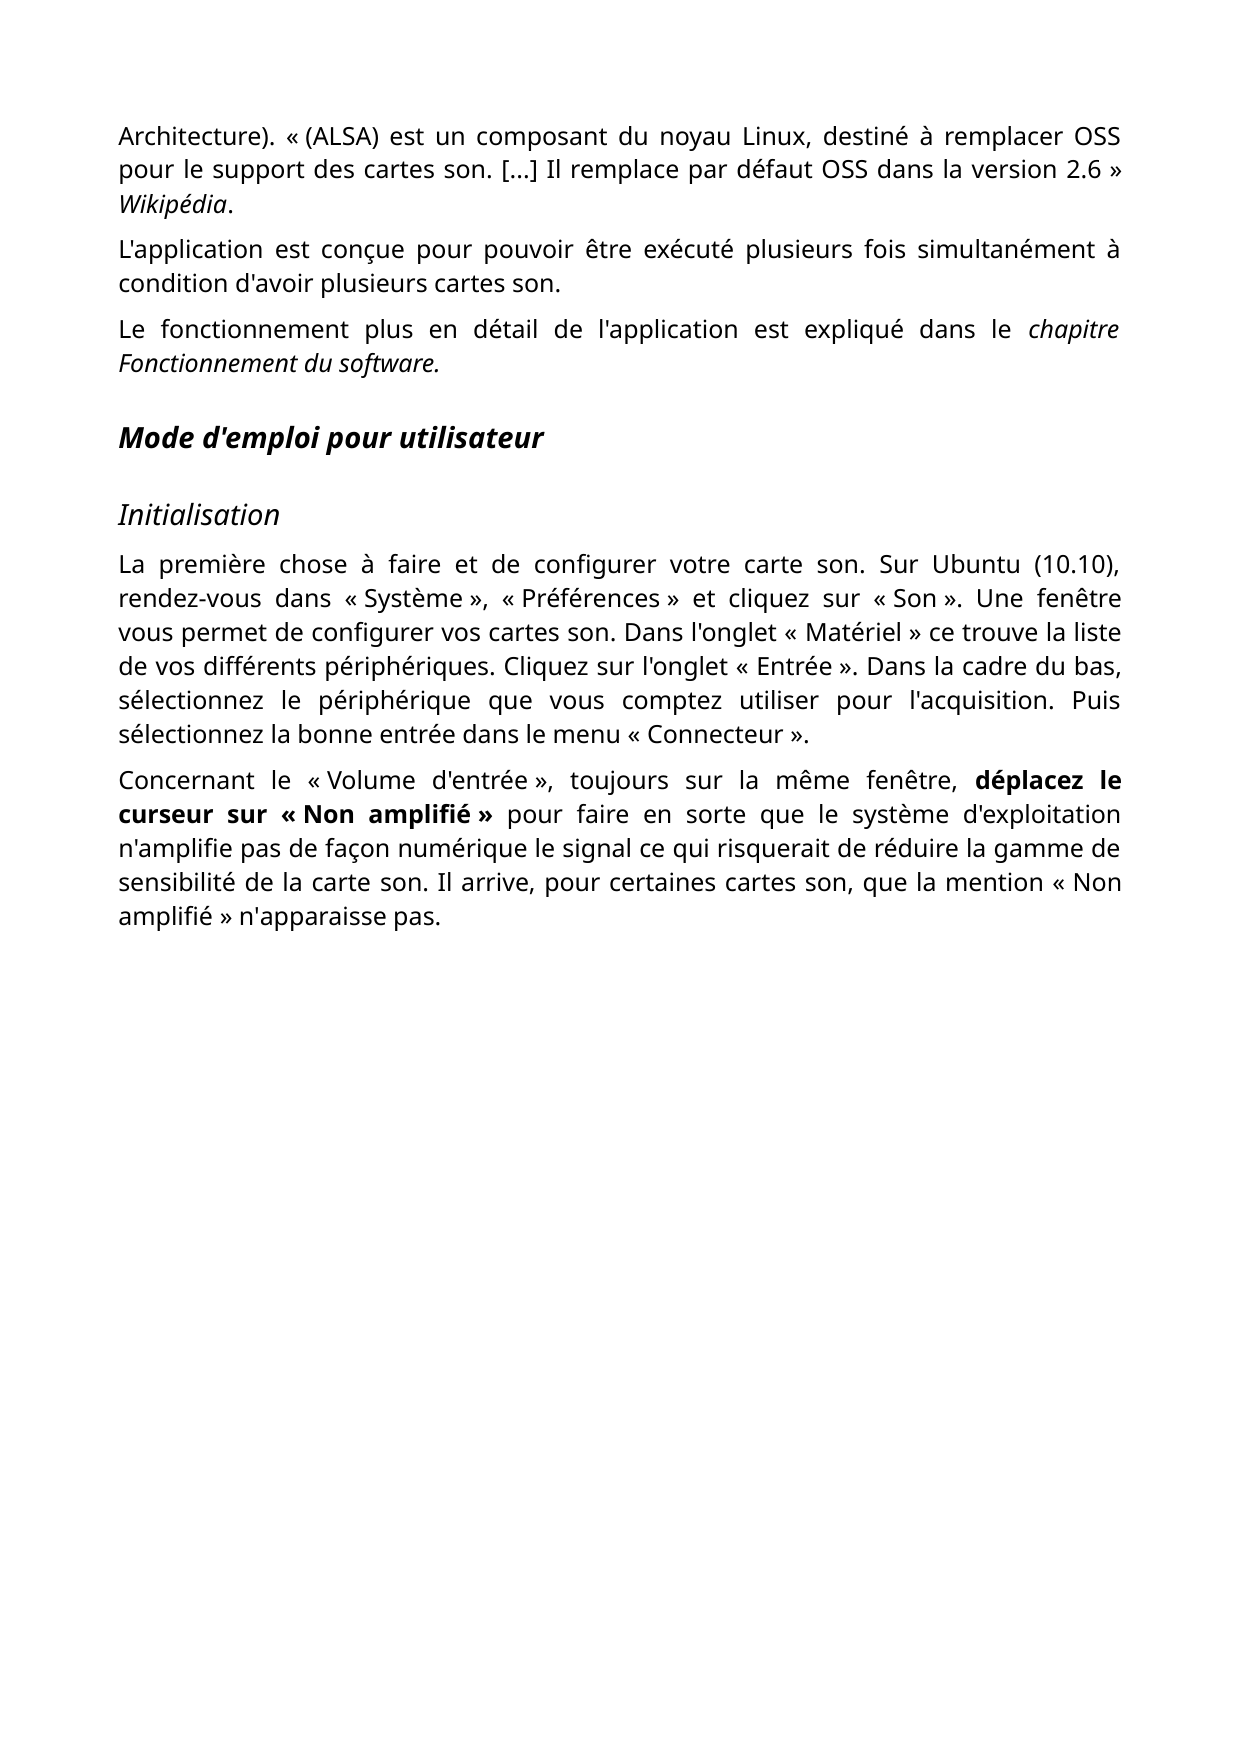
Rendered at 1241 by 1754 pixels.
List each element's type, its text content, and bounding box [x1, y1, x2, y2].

text Le fonctionnement plus en détail de l'application est expliqué dans le chapitre Fonctionnement du software. [118, 312, 1122, 380]
text Concernant le « Volume d'entrée », toujours sur la même fenêtre, déplacez le curseur sur « Non amplifié » pour faire en sorte que le système d'exploitation n'amplifie pas de façon numérique le signal ce qui risquerait de réduire la gamme de sensibilité de la carte son. Il arrive, pour certaines cartes son, que la mention « Non amplifié » n'apparaisse pas. [118, 762, 1122, 933]
text La première chose à faire et de configurer votre carte son. Sur Ubuntu (10.10), rendez-vous dans « Système », « Préférences » et cliquez sur « Son ». Une fenêtre vous permet de configurer vos cartes son. Dans l'onglet « Matériel » ce trouve la liste de vos différents périphériques. Cliquez sur l'onglet « Entrée ». Dans la cadre du bas, sélectionnez le périphérique que vous comptez utiliser pour l'acquisition. Puis sélectionnez la bonne entrée dans le menu « Connecteur ». [118, 546, 1122, 751]
text Architecture). « (ALSA) est un composant du noyau Linux, destiné à remplacer OSS pour le support des cartes son. [...] Il remplace par défaut OSS dans la version 2.6 » Wikipédia. [118, 118, 1122, 220]
text L'application est conçue pour pouvoir être exécuté plusieurs fois simultanément à condition d'avoir plusieurs cartes son. [118, 232, 1122, 300]
subtitle Mode d'emploi pour utilisateur [118, 417, 1122, 457]
subtitle Initialisation [118, 494, 1122, 534]
